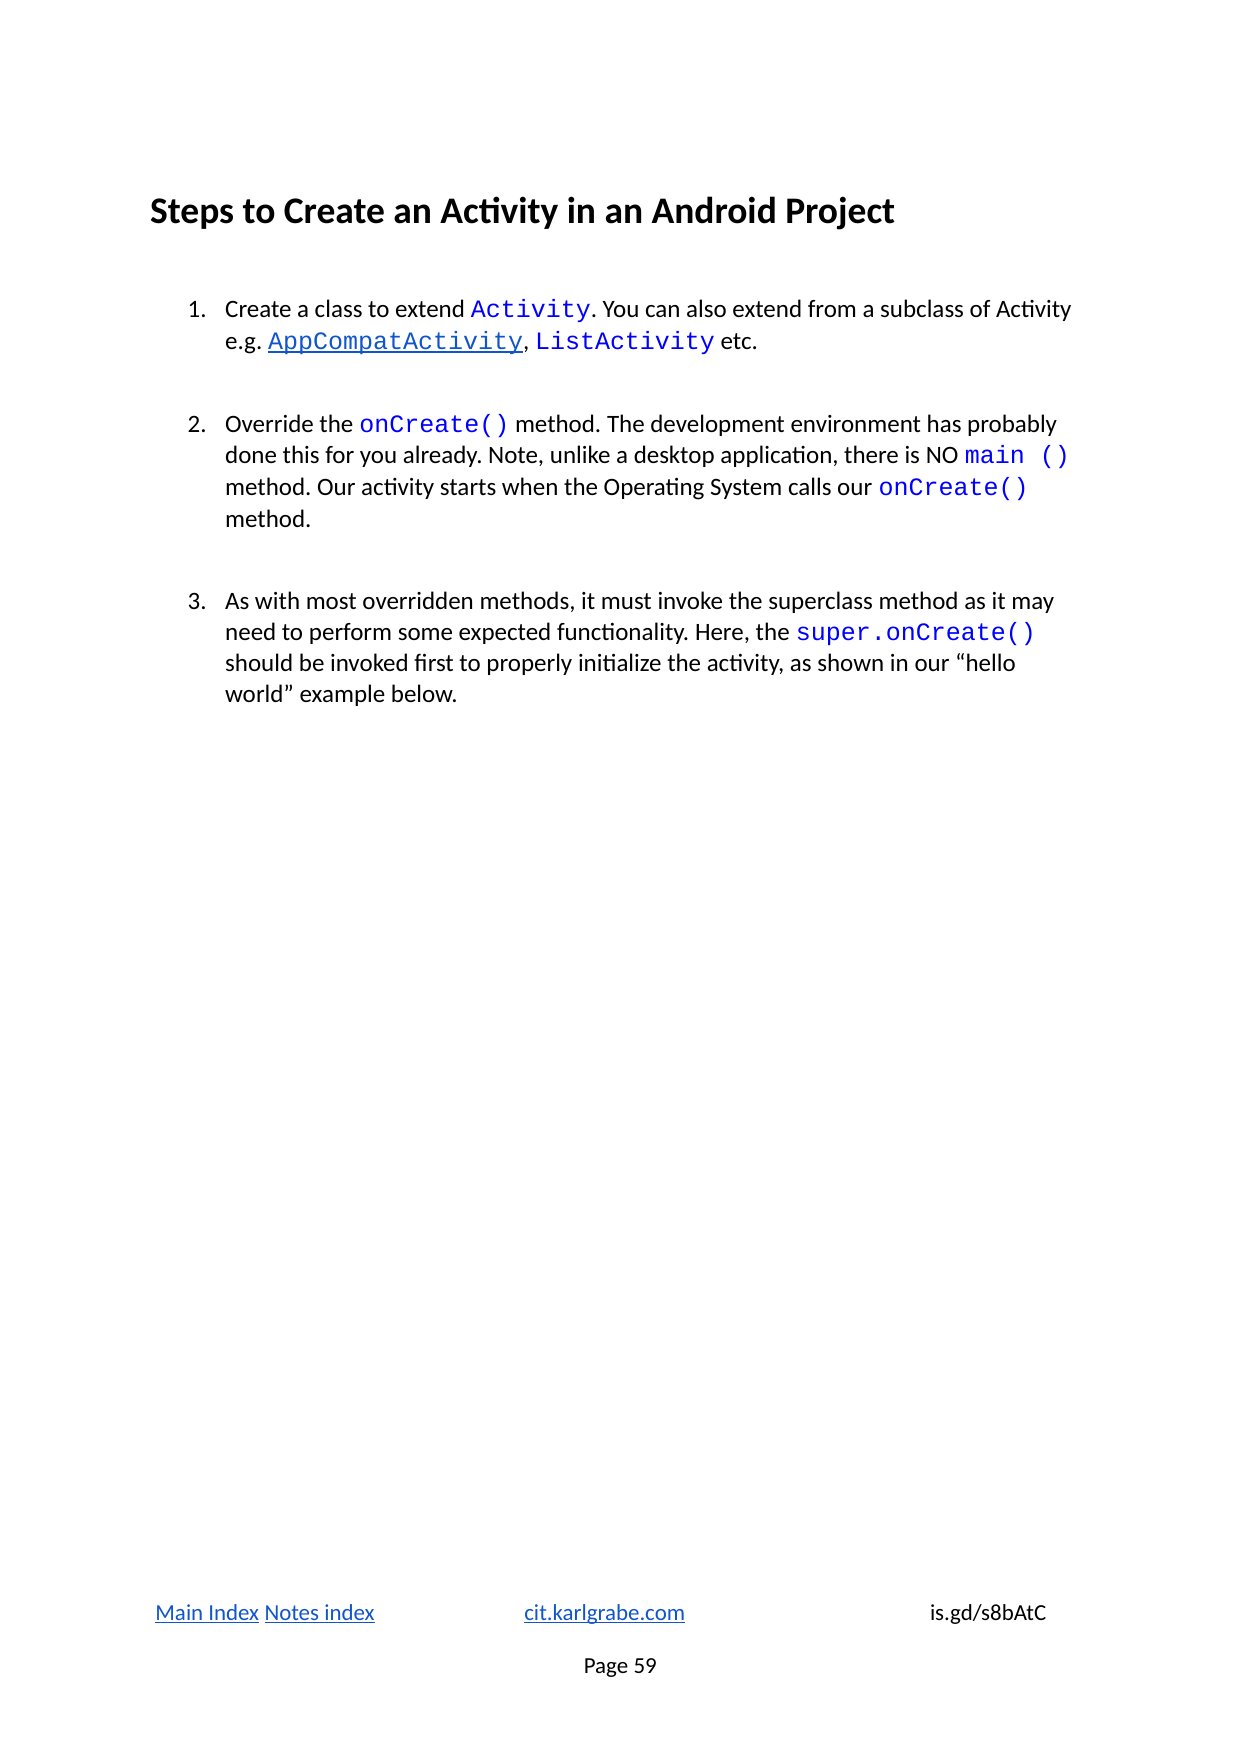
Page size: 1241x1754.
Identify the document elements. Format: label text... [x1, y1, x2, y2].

list Override the onCreate() method. The development environment has probably done this for you already. Note, unlike a desktop application, there is NO main () method. Our activity starts when the Operating System calls our onCreate() method. [187, 408, 1090, 534]
subtitle Steps to Create an Activity in an Android Project [150, 187, 1090, 233]
list Create a class to extend Activity. You can also extend from a subclass of Activity e.g. AppCompatActivity, ListActivity etc. [187, 293, 1090, 357]
list As with most overridden methods, it must invoke the superclass method as it may need to perform some expected functionality. Here, the super.onCreate() should be invoked first to properly initialize the activity, as shown in our “hello world” example below. [187, 585, 1090, 708]
